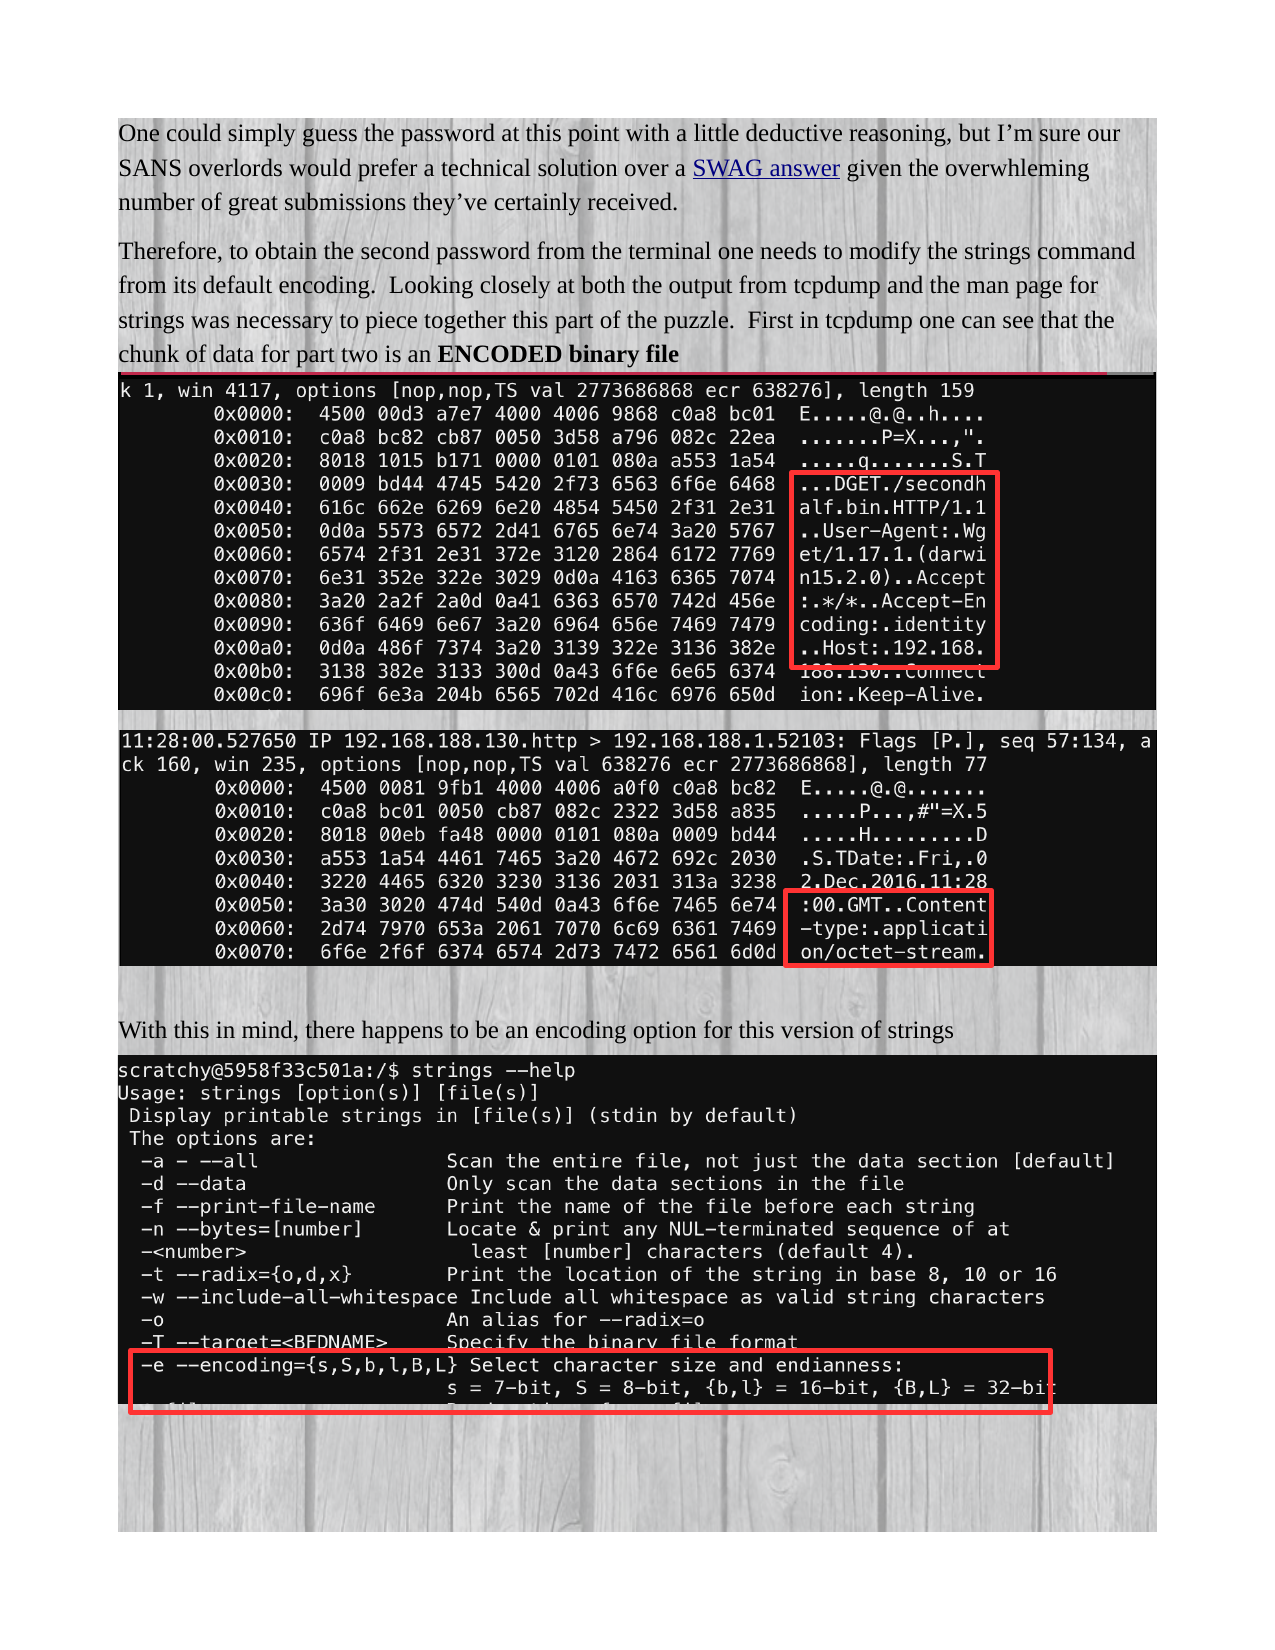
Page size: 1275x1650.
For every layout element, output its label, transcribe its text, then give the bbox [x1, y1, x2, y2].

text Therefore, to obtain the second password from the terminal one needs to modify the strings command from its default encoding. Looking closely at both the output from tcpdump and the man page for strings was necessary to piece together this part of the puzzle. First in tcpdump one can see that the chunk of data for part two is an ENCODED binary file [118, 236, 1157, 368]
picture [118, 216, 1157, 236]
picture [117, 1044, 1158, 1532]
text One could simply guess the password at this point with a little deductive reasoning, but I’m sure our SANS overlords would prefer a technical solution over a SWAG answer given the overwhleming number of great submissions they’ve certainly received. [118, 118, 1157, 216]
picture [118, 368, 1157, 1015]
text With this in mind, there happens to be an encoding option for this version of strings [118, 1015, 1157, 1044]
